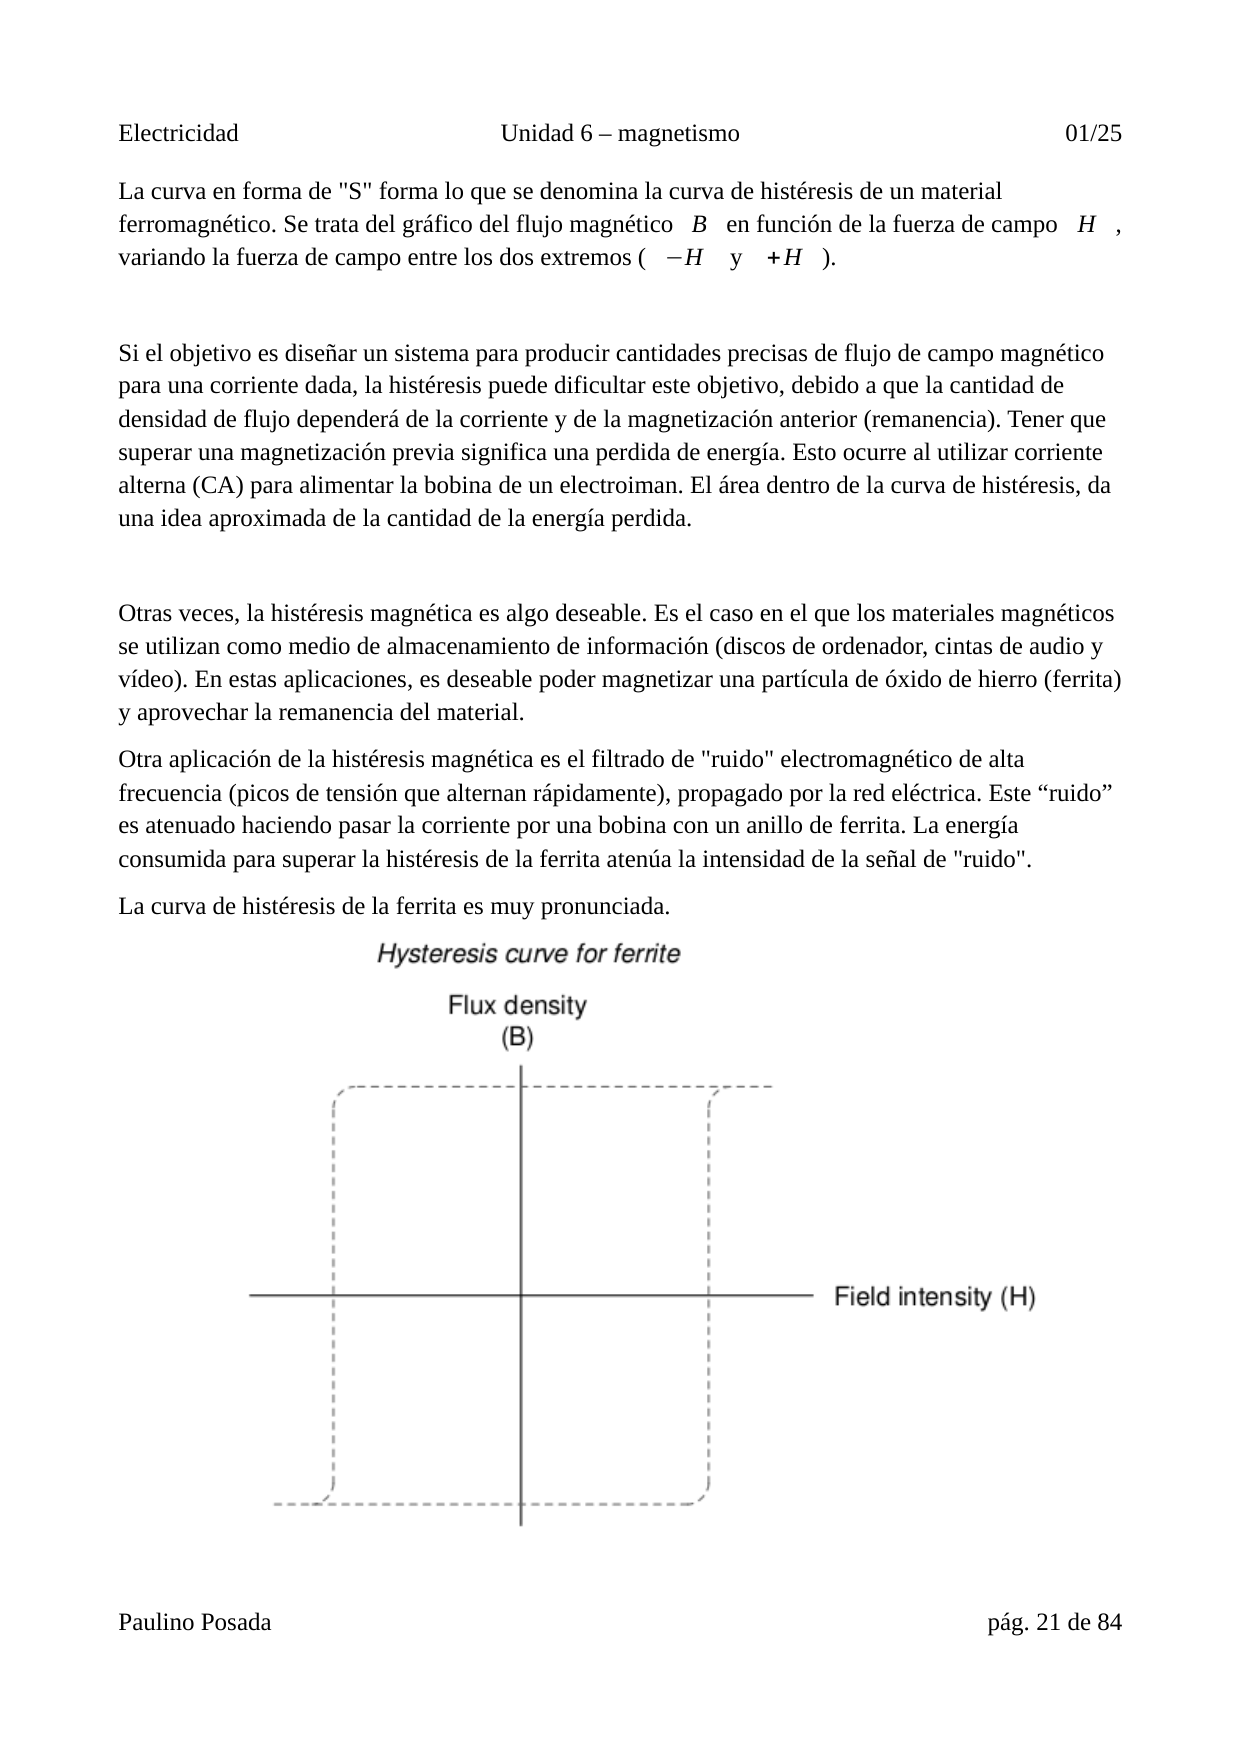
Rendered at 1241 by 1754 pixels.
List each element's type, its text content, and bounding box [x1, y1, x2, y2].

text Si el objetivo es diseñar un sistema para producir cantidades precisas de flujo de campo magnético para una corriente dada, la histéresis puede dificultar este objetivo, debido a que la cantidad de densidad de flujo dependerá de la corriente y de la magnetización anterior (remanencia). Tener que superar una magnetización previa significa una perdida de energía. Esto ocurre al utilizar corriente alterna (CA) para alimentar la bobina de un electroiman. El área dentro de la curva de histéresis, da una idea aproximada de la cantidad de la energía perdida. [118, 338, 1122, 531]
text La curva de histéresis de la ferrita es muy pronunciada. [118, 891, 1122, 920]
text Otra aplicación de la histéresis magnética es el filtrado de "ruido" electromagnético de alta frecuencia (picos de tensión que alternan rápidamente), propagado por la red eléctrica. Este “ruido” es atenuado haciendo pasar la corriente por una bobina con un anillo de ferrita. La energía consumida para superar la histéresis de la ferrita atenúa la intensidad de la señal de "ruido". [118, 744, 1122, 872]
picture [179, 940, 1061, 1539]
text La curva en forma de "S" forma lo que se denomina la curva de histéresis de un material ferromagnético. Se trata del gráfico del flujo magnéticoen función de la fuerza de campo, variando la fuerza de campo entre los dos extremos ( y ). [118, 176, 1122, 271]
text Otras veces, la histéresis magnética es algo deseable. Es el caso en el que los materiales magnéticos se utilizan como medio de almacenamiento de información (discos de ordenador, cintas de audio y vídeo). En estas aplicaciones, es deseable poder magnetizar una partícula de óxido de hierro (ferrita) y aprovechar la remanencia del material. [118, 598, 1122, 726]
